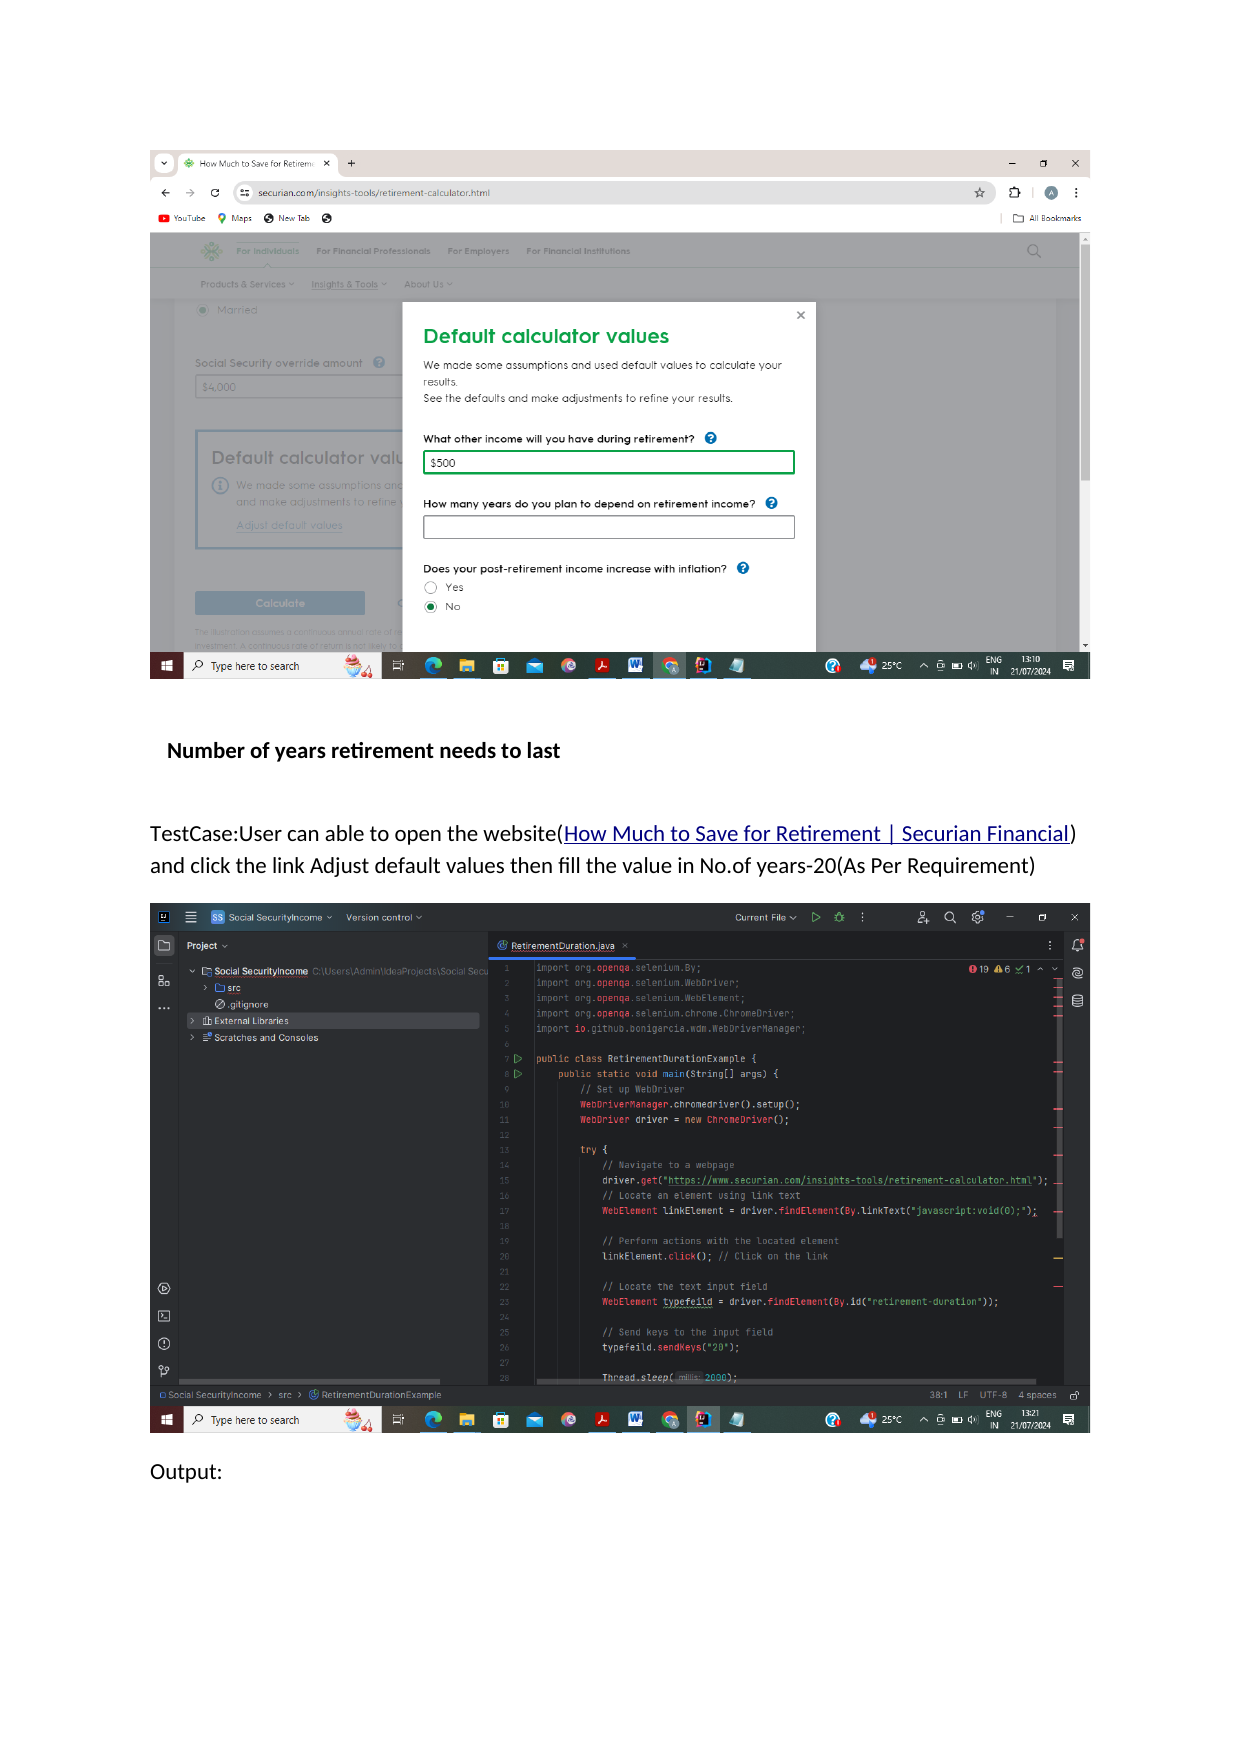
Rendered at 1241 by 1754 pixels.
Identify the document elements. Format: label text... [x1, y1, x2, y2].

text TestCase:User can able to open the website(How Much to Save for Retirement | Securian Financial) and click the link Adjust default values then fill the value in No.of years-20(As Per Requirement) [150, 819, 1090, 879]
text Output: [150, 1457, 1090, 1485]
table_header Number of years retirement needs to last [151, 735, 766, 765]
